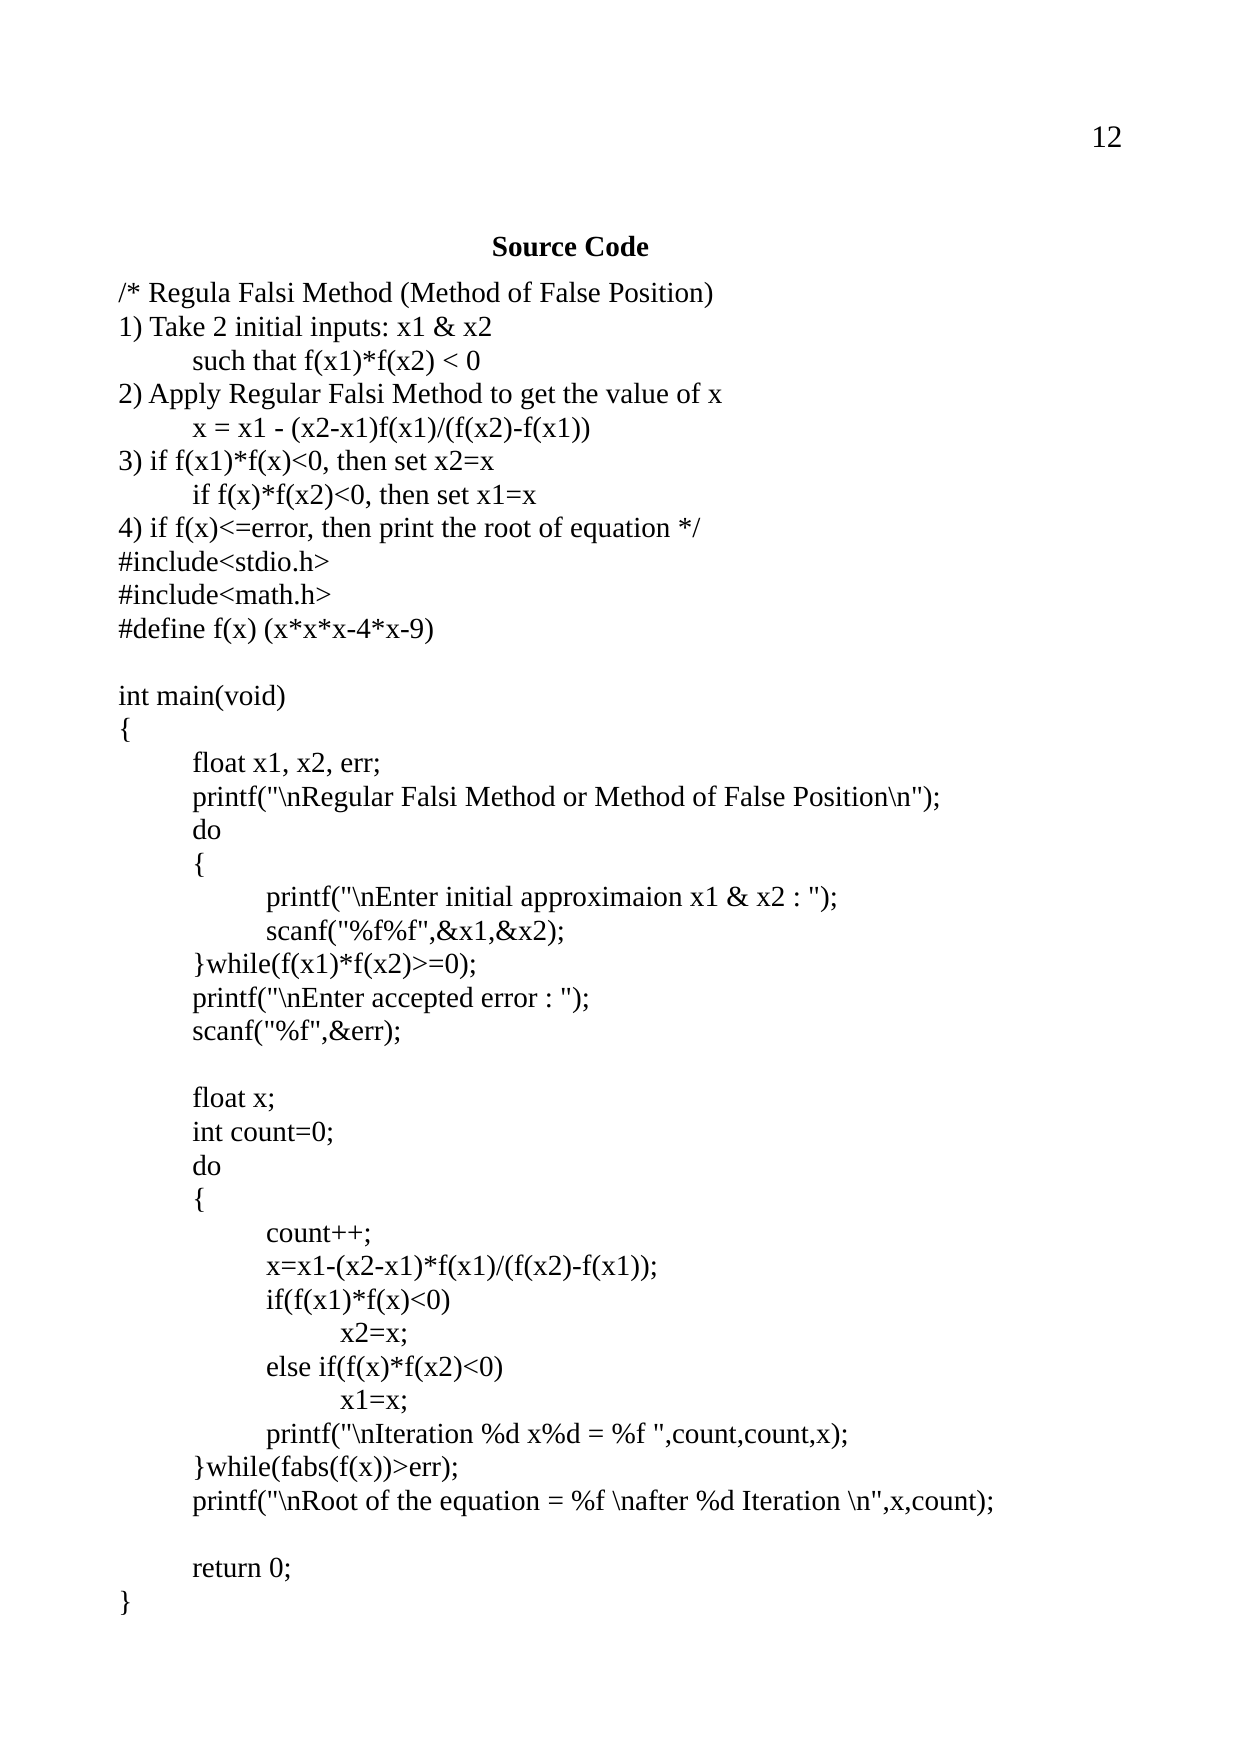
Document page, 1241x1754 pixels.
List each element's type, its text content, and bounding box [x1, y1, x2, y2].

text int count=0; [118, 1114, 1122, 1148]
text if(f(x1)*f(x)<0) [118, 1282, 1122, 1315]
text #include<stdio.h> [118, 544, 1122, 577]
text x = x1 - (x2-x1)f(x1)/(f(x2)-f(x1)) [118, 410, 1122, 443]
text } [118, 1584, 1122, 1617]
text return 0; [118, 1550, 1122, 1584]
text { [118, 712, 1122, 745]
text #define f(x) (x*x*x-4*x-9) [118, 611, 1122, 644]
text do [118, 812, 1122, 846]
text count++; [118, 1215, 1122, 1248]
text #include<math.h> [118, 577, 1122, 611]
text }while(fabs(f(x))>err); [118, 1449, 1122, 1483]
text printf("\nIteration %d x%d = %f ",count,count,x); [118, 1416, 1122, 1449]
text 1) Take 2 initial inputs: x1 & x2 [118, 309, 1122, 343]
text printf("\nEnter accepted error : "); [118, 980, 1122, 1013]
text x1=x; [118, 1382, 1122, 1416]
text }while(f(x1)*f(x2)>=0); [118, 946, 1122, 980]
text x=x1-(x2-x1)*f(x1)/(f(x2)-f(x1)); [118, 1248, 1122, 1282]
text scanf("%f",&err); [118, 1013, 1122, 1047]
text do [118, 1148, 1122, 1181]
text printf("\nRegular Falsi Method or Method of False Position\n"); [118, 779, 1122, 812]
text such that f(x1)*f(x2) < 0 [118, 343, 1122, 376]
text float x1, x2, err; [118, 745, 1122, 779]
text { [118, 846, 1122, 879]
text { [118, 1181, 1122, 1215]
text printf("\nEnter initial approximaion x1 & x2 : "); [118, 879, 1122, 913]
text printf("\nRoot of the equation = %f \nafter %d Iteration \n",x,count); [118, 1483, 1122, 1517]
text 3) if f(x1)*f(x)<0, then set x2=x [118, 443, 1122, 477]
text if f(x)*f(x2)<0, then set x1=x [118, 477, 1122, 510]
text 2) Apply Regular Falsi Method to get the value of x [118, 376, 1122, 410]
text float x; [118, 1081, 1122, 1114]
text Source Code [492, 229, 978, 263]
text scanf("%f%f",&x1,&x2); [118, 913, 1122, 946]
text /* Regula Falsi Method (Method of False Position) [118, 276, 1122, 309]
text else if(f(x)*f(x2)<0) [118, 1349, 1122, 1382]
text x2=x; [118, 1315, 1122, 1349]
text 4) if f(x)<=error, then print the root of equation */ [118, 510, 1122, 544]
text int main(void) [118, 678, 1122, 712]
